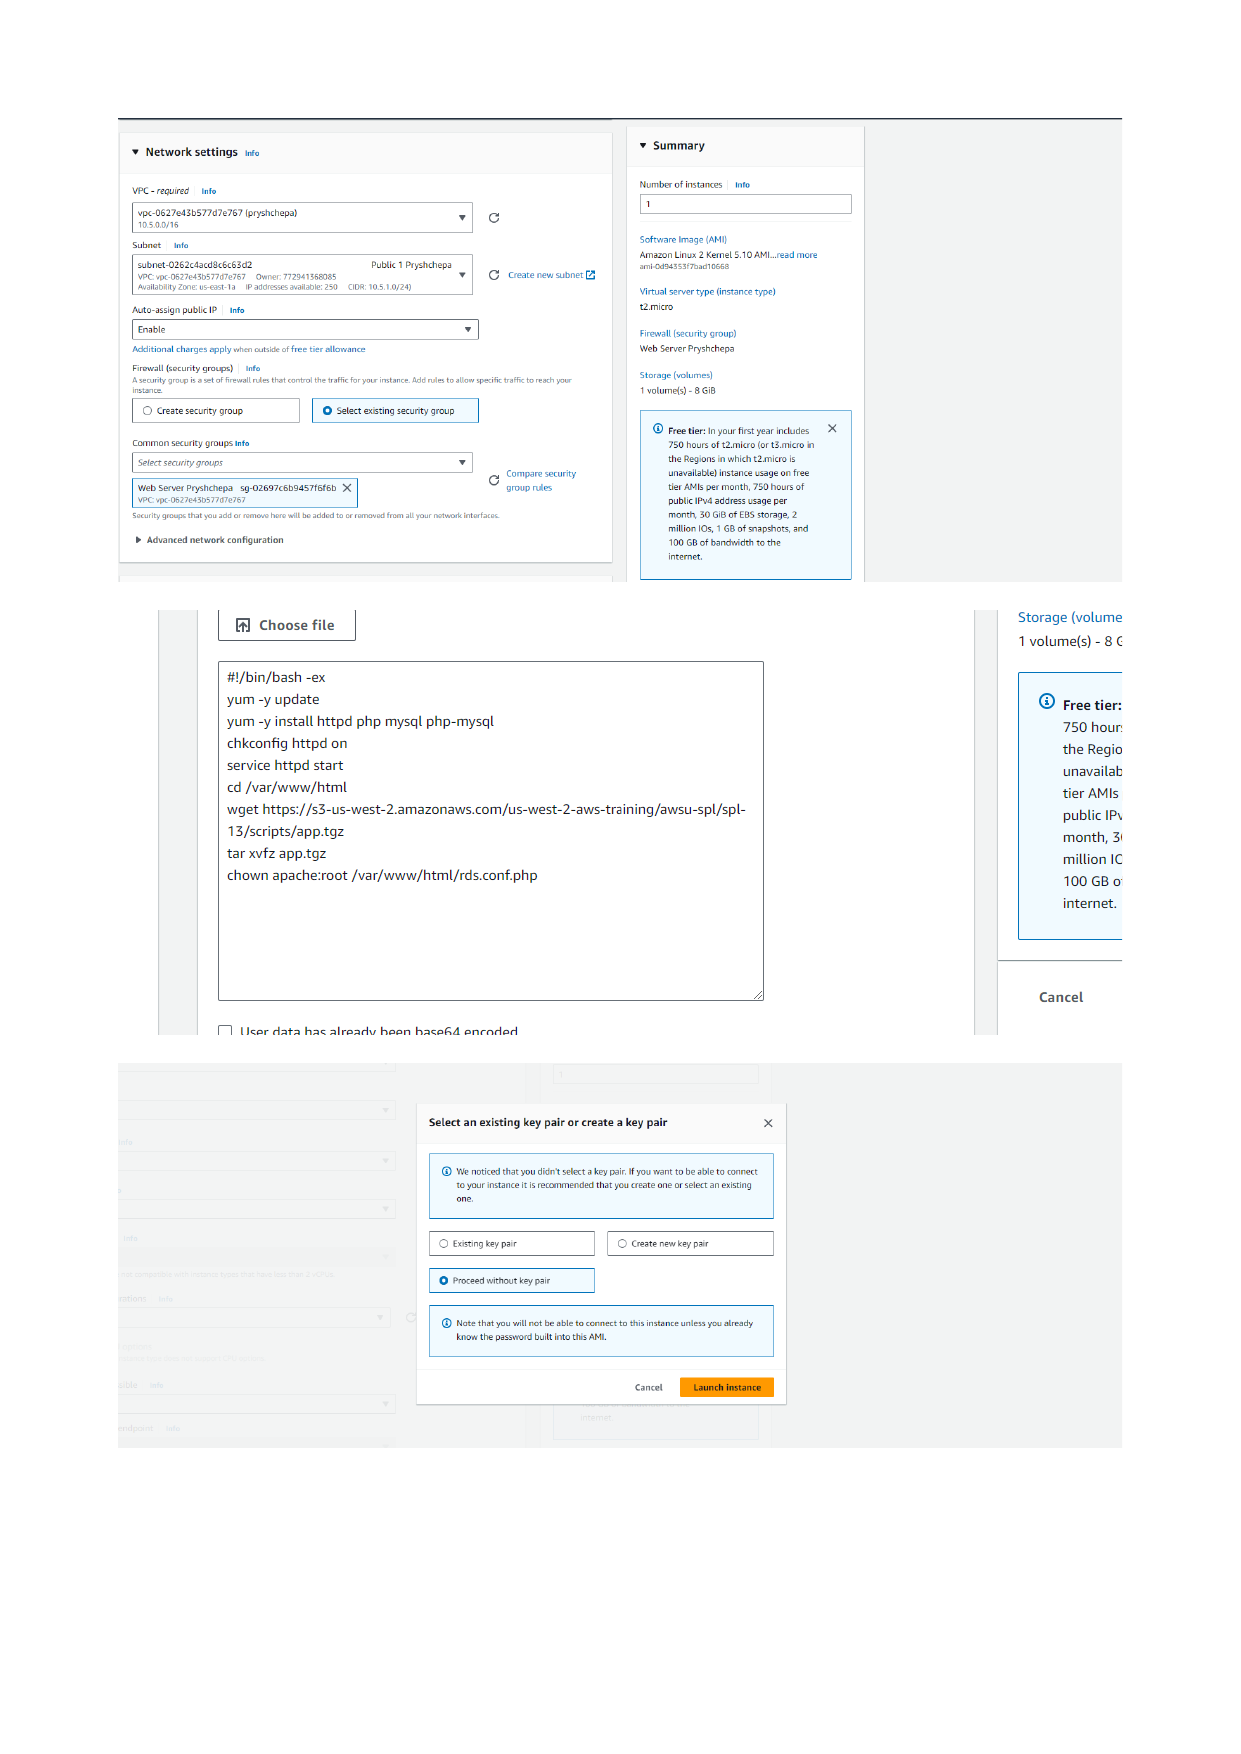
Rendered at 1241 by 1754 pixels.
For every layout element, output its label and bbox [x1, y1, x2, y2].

picture [118, 118, 1123, 582]
picture [118, 1063, 1123, 1448]
picture [118, 610, 1123, 1035]
